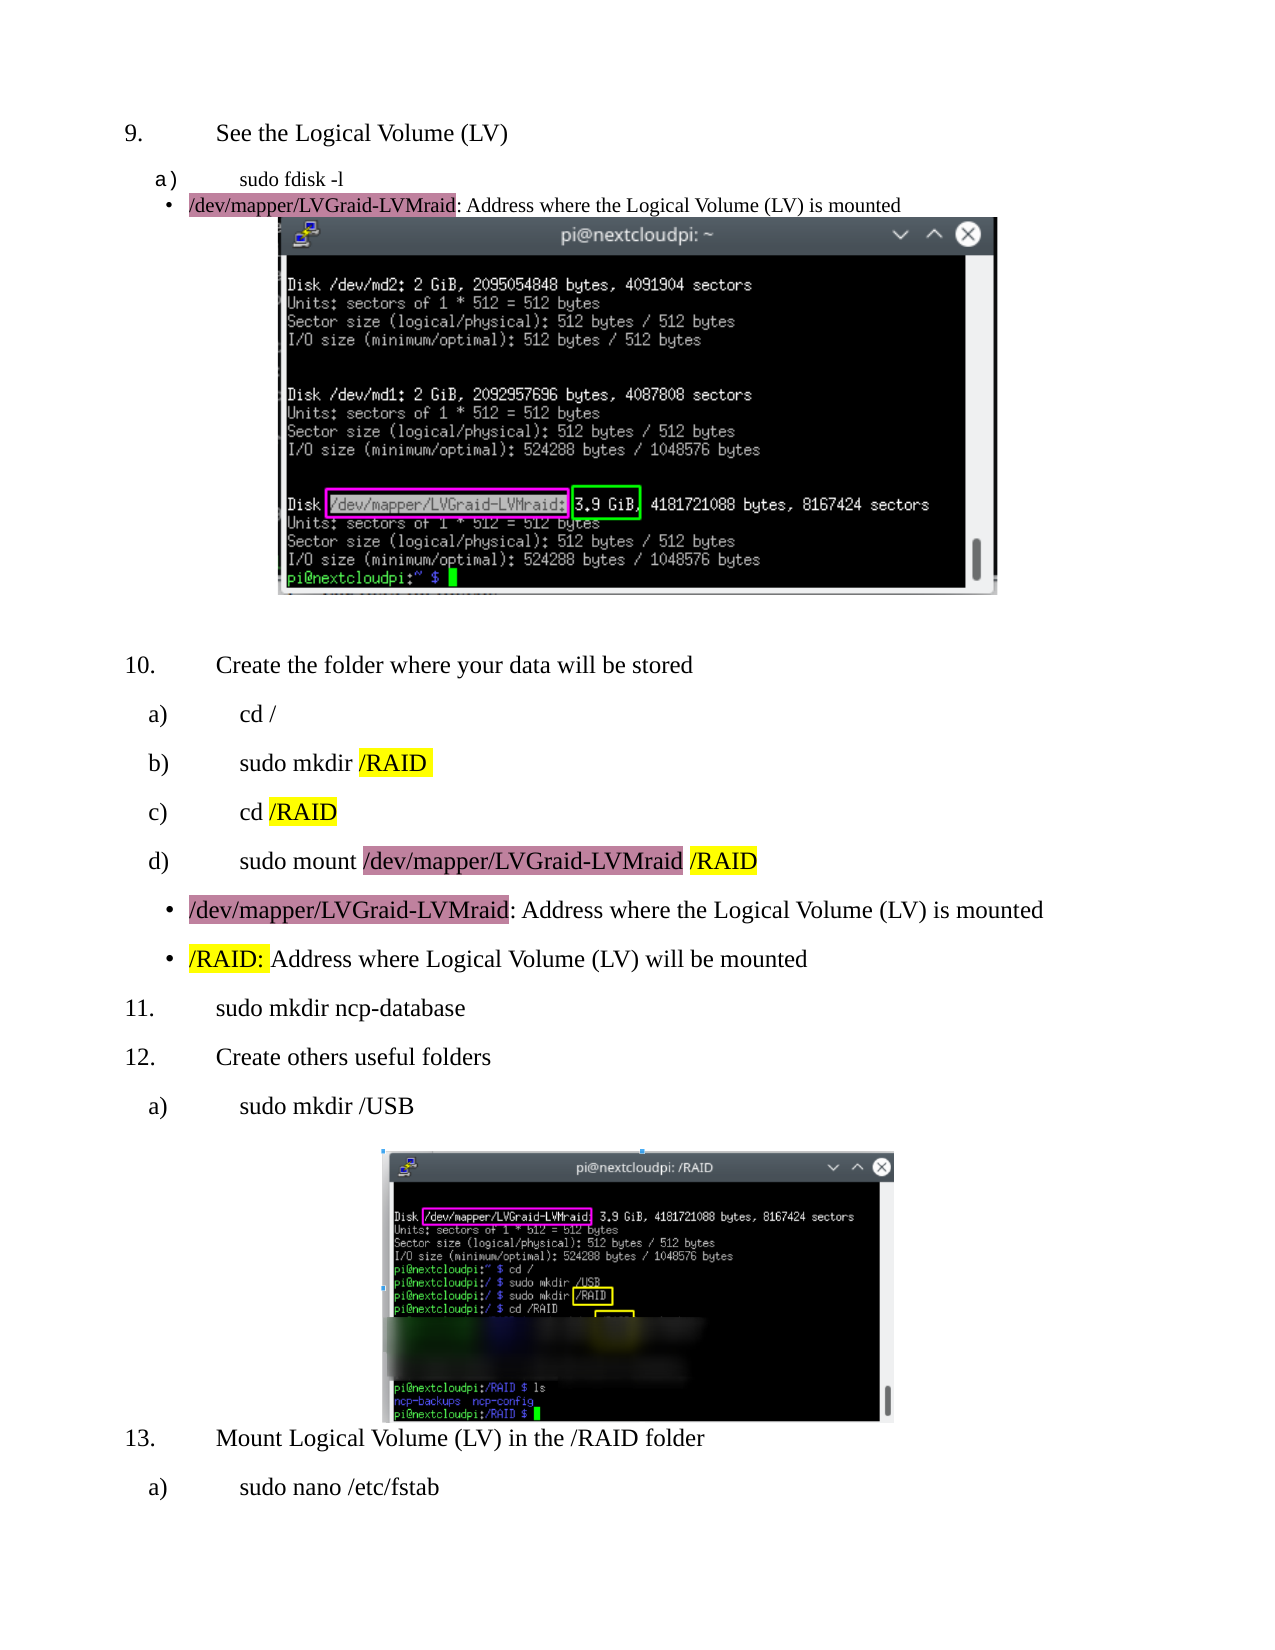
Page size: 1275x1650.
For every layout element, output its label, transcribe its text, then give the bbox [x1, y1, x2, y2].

list Create others useful folders [118, 1042, 1157, 1071]
list /dev/mapper/LVGraid-LVMraid: Address where the Logical Volume (LV) is mounted [165, 895, 1157, 924]
list /dev/mapper/LVGraid-LVMraid: Address where the Logical Volume (LV) is mounted [165, 193, 1157, 217]
list sudo fdisk -l [142, 167, 1157, 193]
list Mount Logical Volume (LV) in the /RAID folder [118, 1423, 1157, 1452]
picture [381, 1148, 894, 1423]
list sudo nano /etc/fstab [142, 1472, 1157, 1501]
list sudo mkdir /RAID [142, 748, 1157, 777]
list /RAID: Address where Logical Volume (LV) will be mounted [165, 944, 1157, 973]
picture [277, 217, 998, 595]
list sudo mkdir /USB [142, 1091, 1157, 1120]
list sudo mount /dev/mapper/LVGraid-LVMraid /RAID [142, 846, 1157, 875]
list sudo mkdir ncp-database [118, 993, 1157, 1022]
list cd /RAID [142, 797, 1157, 826]
list See the Logical Volume (LV) [118, 118, 1157, 147]
list cd / [142, 699, 1157, 728]
list Create the folder where your data will be stored [118, 650, 1157, 678]
